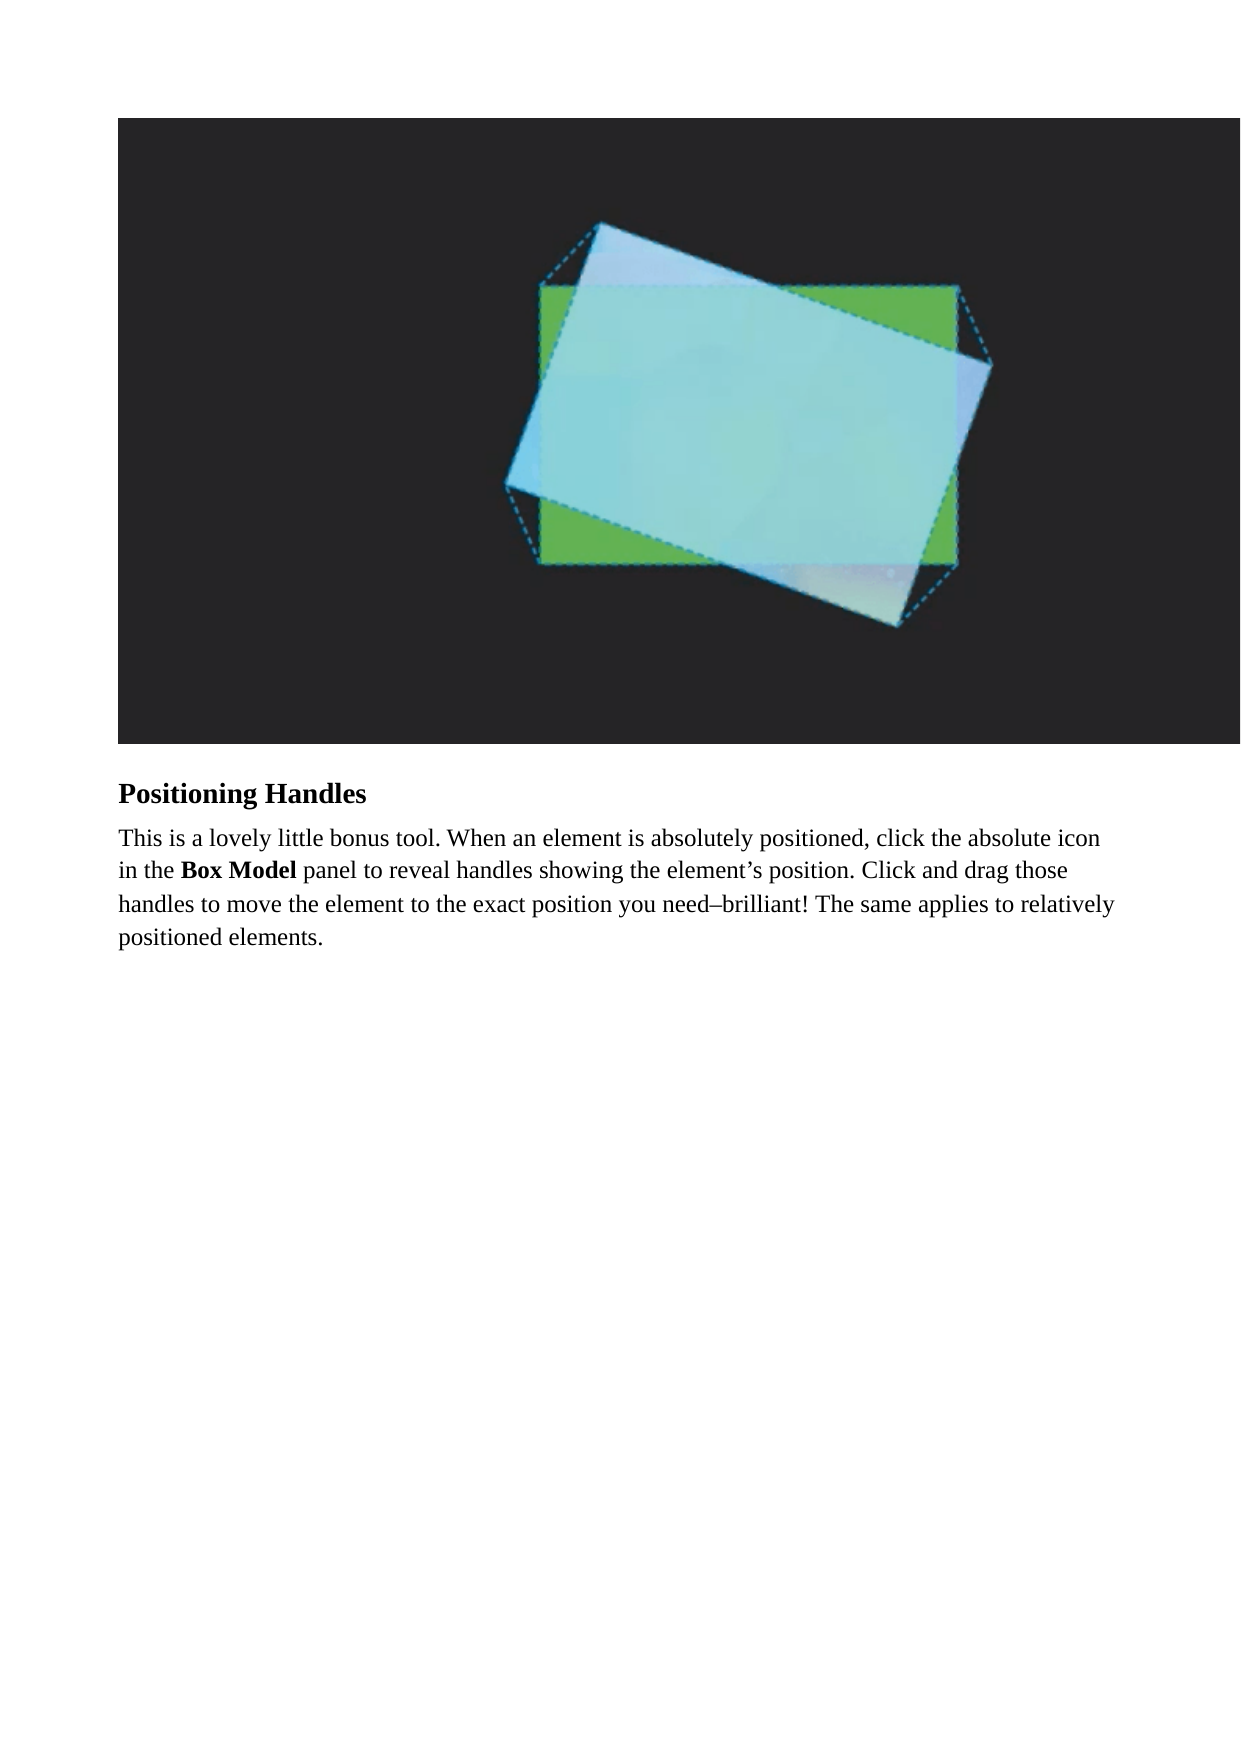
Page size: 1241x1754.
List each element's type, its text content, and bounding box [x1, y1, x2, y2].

text This is a lovely little bonus tool. When an element is absolutely positioned, click the absolute icon in the Box Model panel to reveal handles showing the element’s position. Click and drag those handles to move the element to the exact position you need–brilliant! The same applies to relatively positioned elements. [118, 823, 1122, 950]
subtitle Positioning Handles [118, 777, 1122, 810]
picture [118, 118, 1241, 744]
